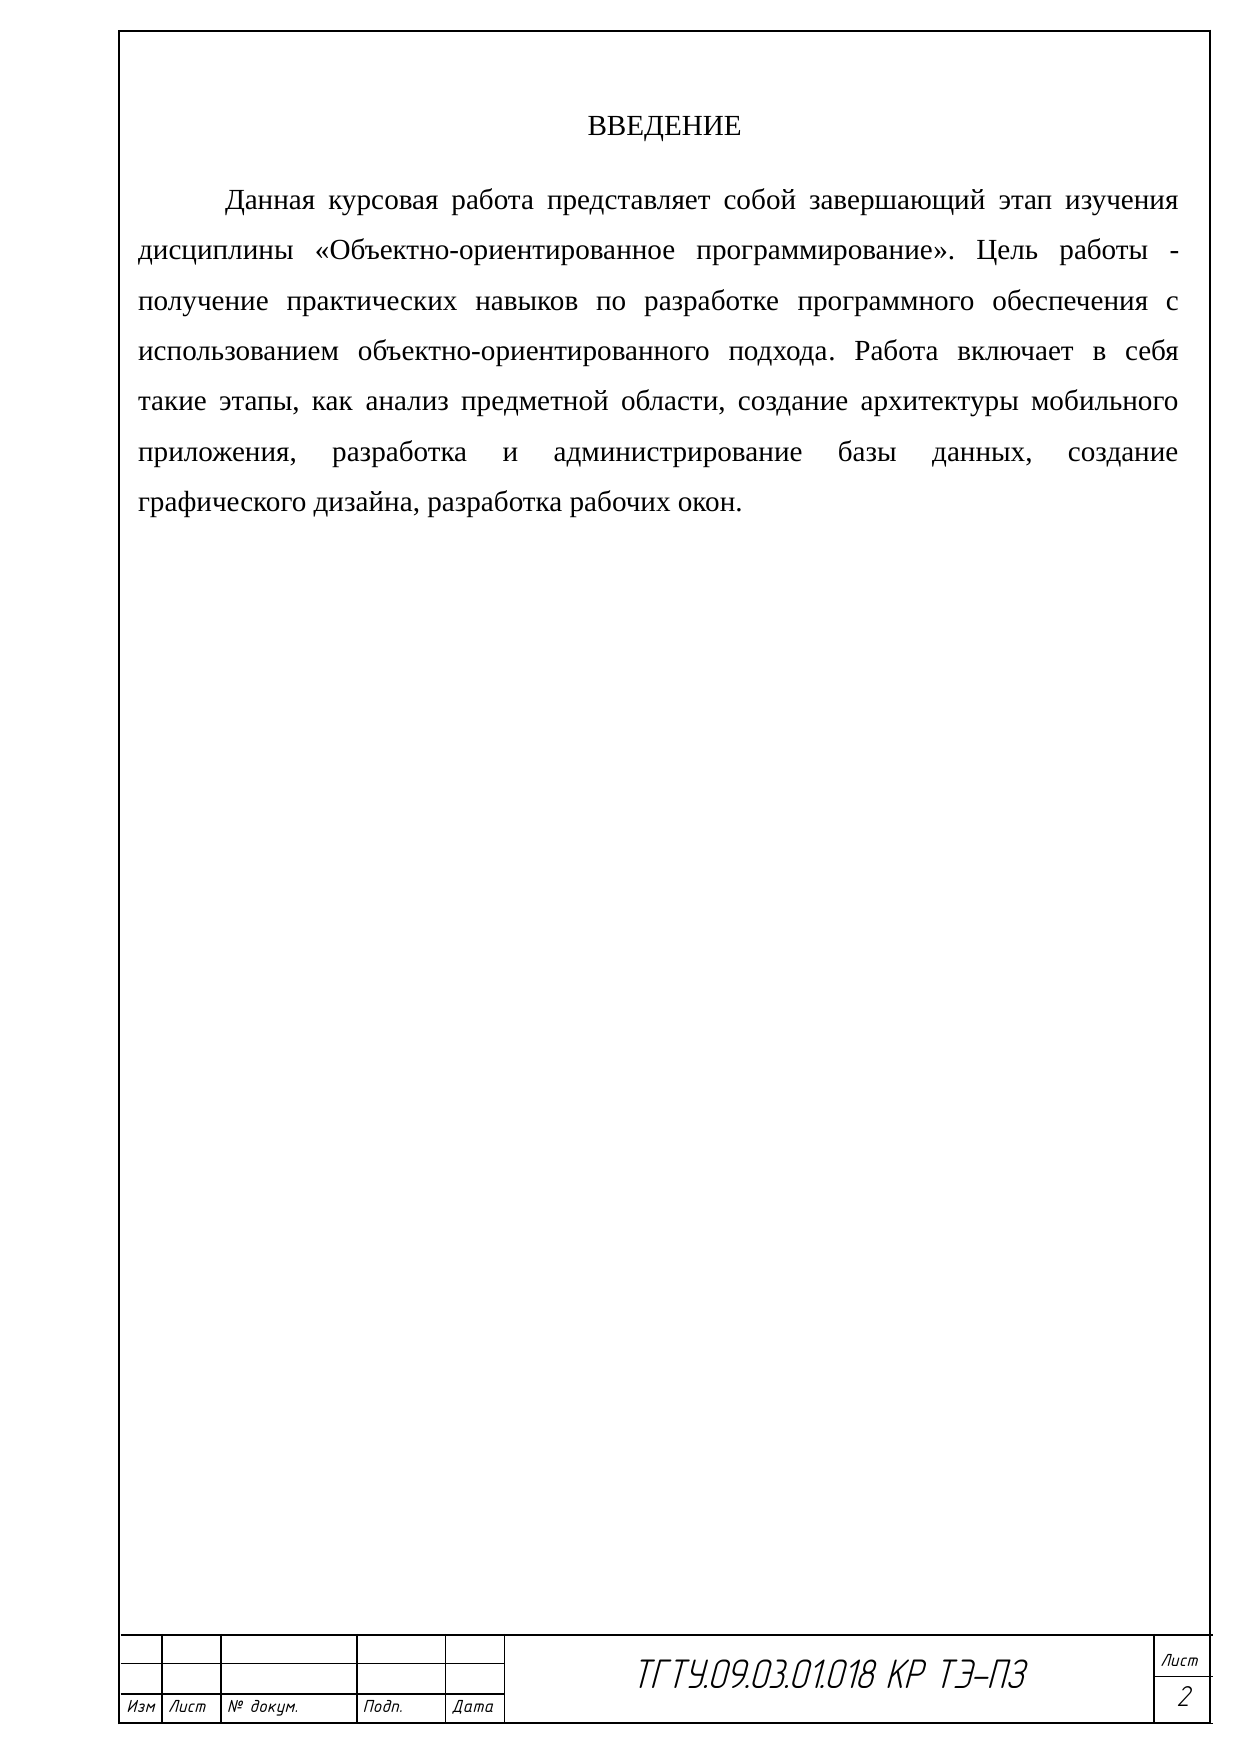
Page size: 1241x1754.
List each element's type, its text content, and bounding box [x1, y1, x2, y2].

subtitle ВВЕДЕНИЕ [150, 108, 1179, 142]
text Данная курсовая работа представляет собой завершающий этап изучения дисциплины «Объектно-ориентированное программирование». Цель работы - получение практических навыков по разработке программного обеспечения с использованием объектно-ориентированного подхода. Работа включает в себя такие этапы, как анализ предметной области, создание архитектуры мобильного приложения, разработка и администрирование базы данных, создание графического дизайна, разработка рабочих окон. [138, 182, 1179, 517]
